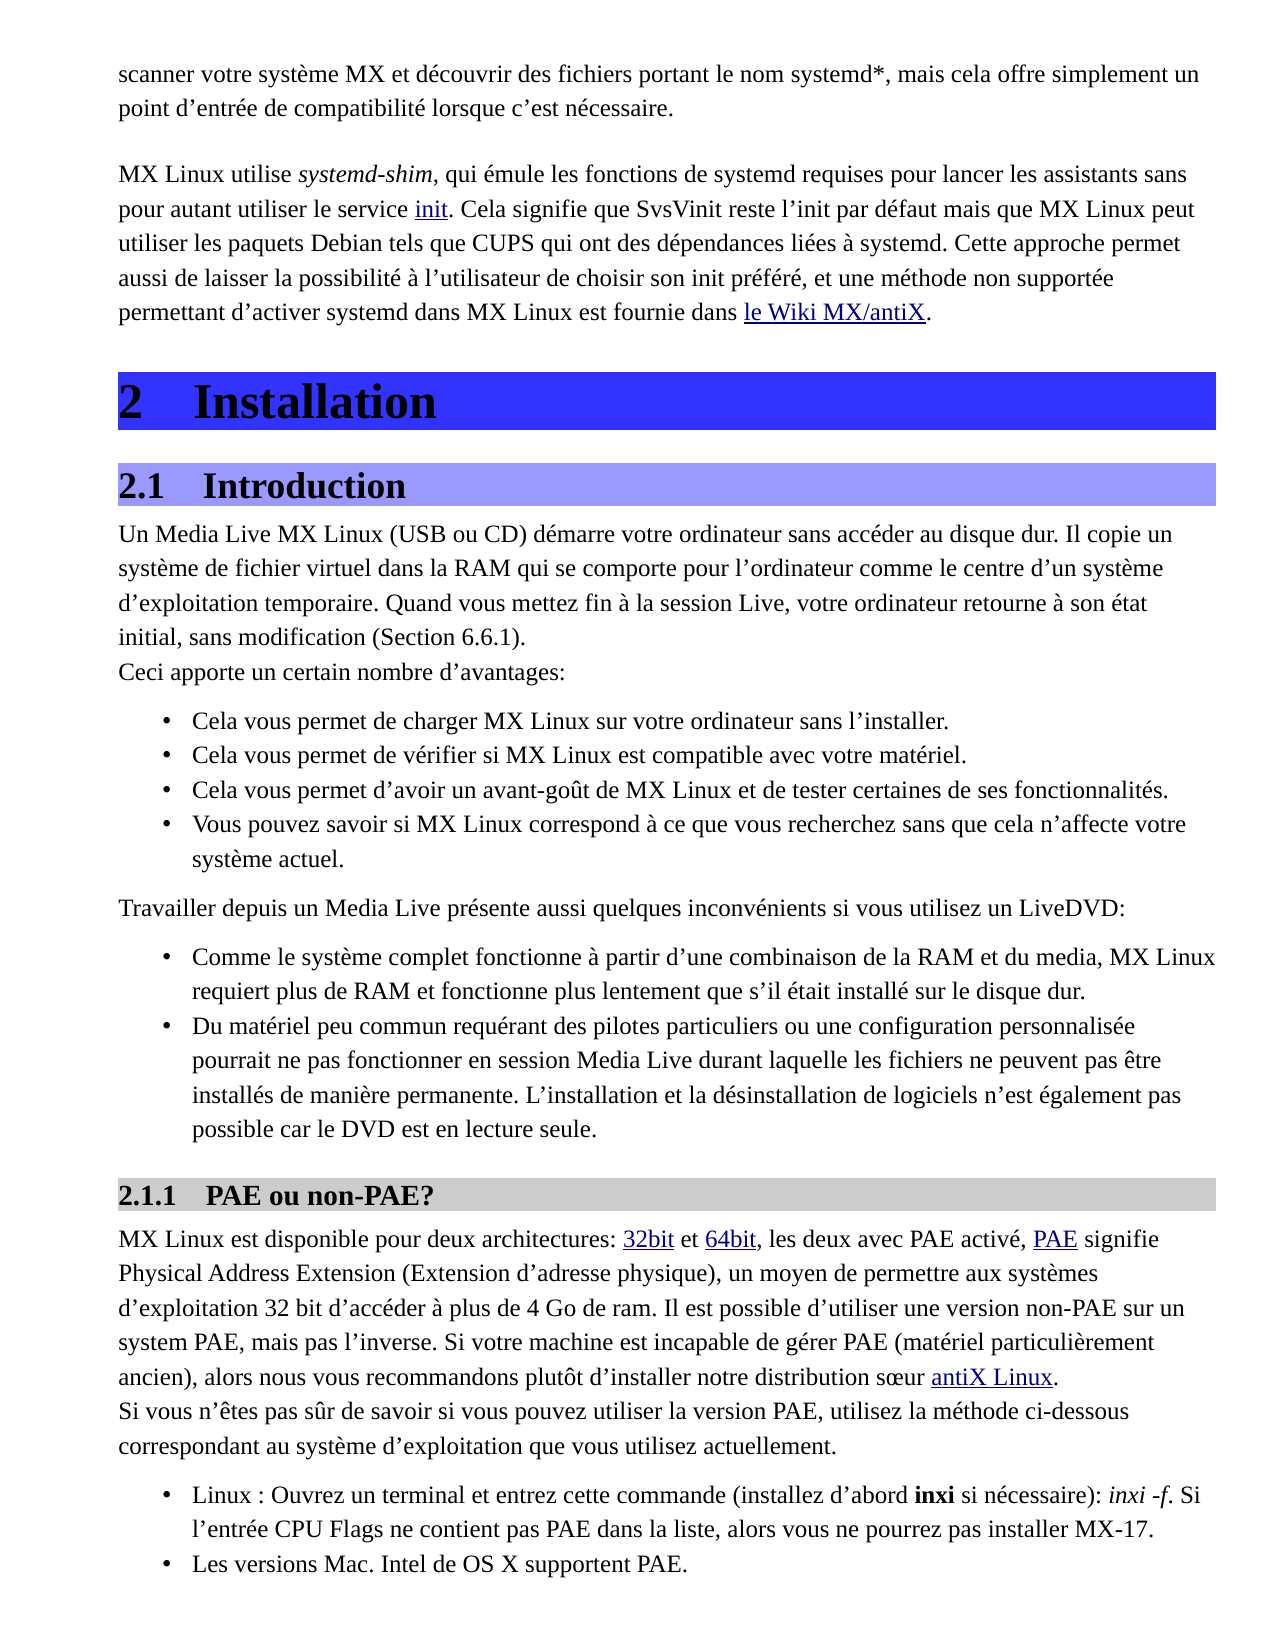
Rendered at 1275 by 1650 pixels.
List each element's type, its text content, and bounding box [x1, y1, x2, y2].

text Ceci apporte un certain nombre d’avantages: [118, 657, 1216, 685]
text MX Linux utilise systemd-shim, qui émule les fonctions de systemd requises pour lancer les assistants sans pour autant utiliser le service init. Cela signifie que SvsVinit reste l’init par défaut mais que MX Linux peut utiliser les paquets Debian tels que CUPS qui ont des dépendances liées à systemd. Cette approche permet aussi de laisser la possibilité à l’utilisateur de choisir son init préféré, et une méthode non supportée permettant d’activer systemd dans MX Linux est fournie dans le Wiki MX/antiX. [118, 159, 1216, 326]
list Comme le système complet fonctionne à partir d’une combinaison de la RAM et du media, MX Linux requiert plus de RAM et fonctionne plus lentement que s’il était installé sur le disque dur. [162, 942, 1216, 1005]
list Du matériel peu commun requérant des pilotes particuliers ou une configuration personnalisée pourrait ne pas fonctionner en session Media Live durant laquelle les fichiers ne peuvent pas être installés de manière permanente. L’installation et la désinstallation de logiciels n’est également pas possible car le DVD est en lecture seule. [162, 1011, 1216, 1143]
subtitle 2 Installation [118, 372, 1216, 430]
text Si vous n’êtes pas sûr de savoir si vous pouvez utiliser la version PAE, utilisez la méthode ci-dessous correspondant au système d’exploitation que vous utilisez actuellement. [118, 1396, 1216, 1459]
text Travailler depuis un Media Live présente aussi quelques inconvénients si vous utilisez un LiveDVD: [118, 893, 1216, 921]
list Vous pouvez savoir si MX Linux correspond à ce que vous recherchez sans que cela n’affecte votre système actuel. [162, 809, 1216, 872]
list Cela vous permet de vérifier si MX Linux est compatible avec votre matériel. [162, 740, 1216, 769]
subtitle 2.1 Introduction [415, 463, 1216, 506]
text scanner votre système MX et découvrir des fichiers portant le nom systemd*, mais cela offre simplement un point d’entrée de compatibilité lorsque c’est nécessaire. [118, 59, 1201, 122]
list Les versions Mac. Intel de OS X supportent PAE. [162, 1549, 1216, 1577]
text Un Media Live MX Linux (USB ou CD) démarre votre ordinateur sans accéder au disque dur. Il copie un système de fichier virtuel dans la RAM qui se comporte pour l’ordinateur comme le centre d’un système d’exploitation temporaire. Quand vous mettez fin à la session Live, votre ordinateur retourne à son état initial, sans modification (Section 6.6.1). [118, 519, 1216, 651]
subtitle 2.1.1 PAE ou non-PAE? [442, 1178, 1216, 1211]
list Cela vous permet d’avoir un avant-goût de MX Linux et de tester certaines de ses fonctionnalités. [162, 775, 1216, 803]
list Cela vous permet de charger MX Linux sur votre ordinateur sans l’installer. [162, 706, 1216, 734]
text MX Linux est disponible pour deux architectures: 32bit et 64bit, les deux avec PAE activé, PAE signifie Physical Address Extension (Extension d’adresse physique), un moyen de permettre aux systèmes d’exploitation 32 bit d’accéder à plus de 4 Go de ram. Il est possible d’utiliser une version non-PAE sur un system PAE, mais pas l’inverse. Si votre machine est incapable de gérer PAE (matériel particulièrement ancien), alors nous vous recommandons plutôt d’installer notre distribution sœur antiX Linux. [118, 1224, 1216, 1391]
list Linux : Ouvrez un terminal et entrez cette commande (installez d’abord inxi si nécessaire): inxi -f. Si l’entrée CPU Flags ne contient pas PAE dans la liste, alors vous ne pourrez pas installer MX-17. [162, 1480, 1216, 1543]
